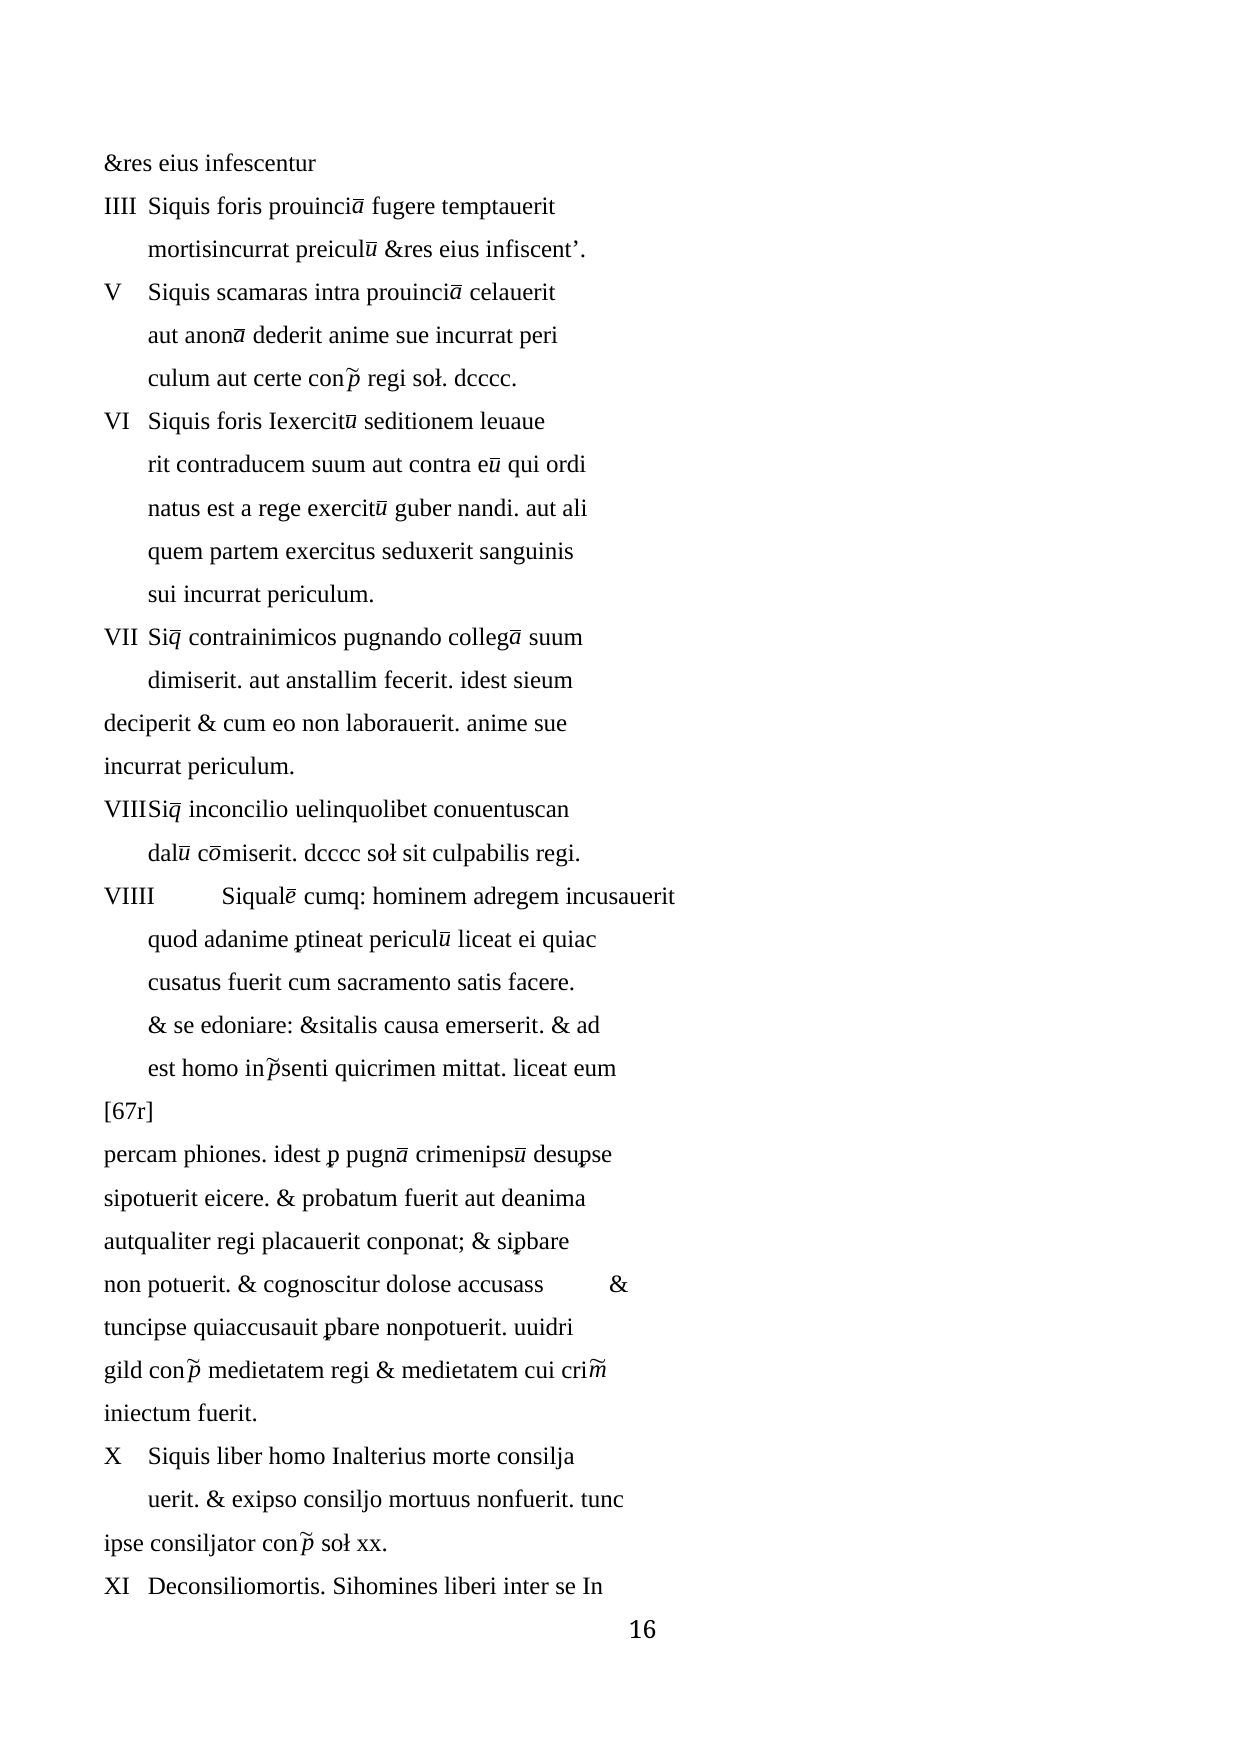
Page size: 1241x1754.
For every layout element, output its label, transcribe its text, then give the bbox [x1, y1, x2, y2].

text tuncipse quiaccusauit ᵱbare nonpotuerit. uuidri [103, 1312, 1211, 1341]
text gild con medietatem regi & medietatem cui cri [103, 1355, 1211, 1384]
text uerit. & exipso consiljo mortuus nonfuerit. tunc [103, 1484, 1211, 1513]
text VI Siquis foris Iexercit seditionem leuaue [103, 406, 1211, 435]
text natus est a rege exercit guber nandi. aut ali [103, 493, 1211, 521]
text iniectum fuerit. [103, 1398, 1211, 1427]
text culum aut certe con regi soł. dcccc. [103, 363, 1211, 392]
text autqualiter regi placauerit conponat; & siᵱbare [103, 1226, 1211, 1254]
text rit contraducem suum aut contra e qui ordi [103, 449, 1211, 478]
text dal cmiserit. dcccc soł sit culpabilis regi. [103, 838, 1211, 866]
text dimiserit. aut anstallim fecerit. idest sieum [103, 665, 1211, 694]
text IIII Siquis foris prouinci fugere temptauerit [103, 191, 1211, 219]
text XI Deconsiliomortis. Sihomines liberi inter se In [103, 1571, 1211, 1599]
text est homo insenti quicrimen mittat. liceat eum [103, 1053, 1211, 1082]
text VIIII Siqual cumq: hominem adregem incusauerit [103, 881, 1211, 909]
text VIII Si inconcilio uelinquolibet conuentuscan [103, 794, 1211, 823]
text non potuerit. & cognoscitur dolose accusass & [103, 1269, 1211, 1298]
text deciperit & cum eo non laborauerit. anime sue [103, 708, 1211, 737]
text & se edoniare: &sitalis causa emerserit. & ad [103, 1010, 1211, 1039]
text sui incurrat periculum. [103, 579, 1211, 608]
text sipotuerit eicere. & probatum fuerit aut deanima [103, 1183, 1211, 1211]
text [67r] [103, 1096, 1211, 1125]
text ipse consiljator con soł xx. [103, 1528, 1211, 1556]
text quem partem exercitus seduxerit sanguinis [103, 536, 1211, 564]
text aut anon dederit anime sue incurrat peri [103, 320, 1211, 349]
text percam phiones. idest ᵱ pugn crimenips desuᵱse [103, 1139, 1211, 1168]
text X Siquis liber homo Inalterius morte consilja [103, 1441, 1211, 1470]
text quod adanime ᵱtineat pericul liceat ei quiac [103, 924, 1211, 953]
text incurrat periculum. [103, 751, 1211, 780]
text &res eius infescentur [103, 148, 1211, 176]
text V Siquis scamaras intra prouinci celauerit [103, 277, 1211, 306]
text cusatus fuerit cum sacramento satis facere. [103, 967, 1211, 996]
text mortisincurrat preicul &res eius infiscent’. [103, 234, 1211, 263]
text VII Si contrainimicos pugnando colleg suum [103, 622, 1211, 651]
